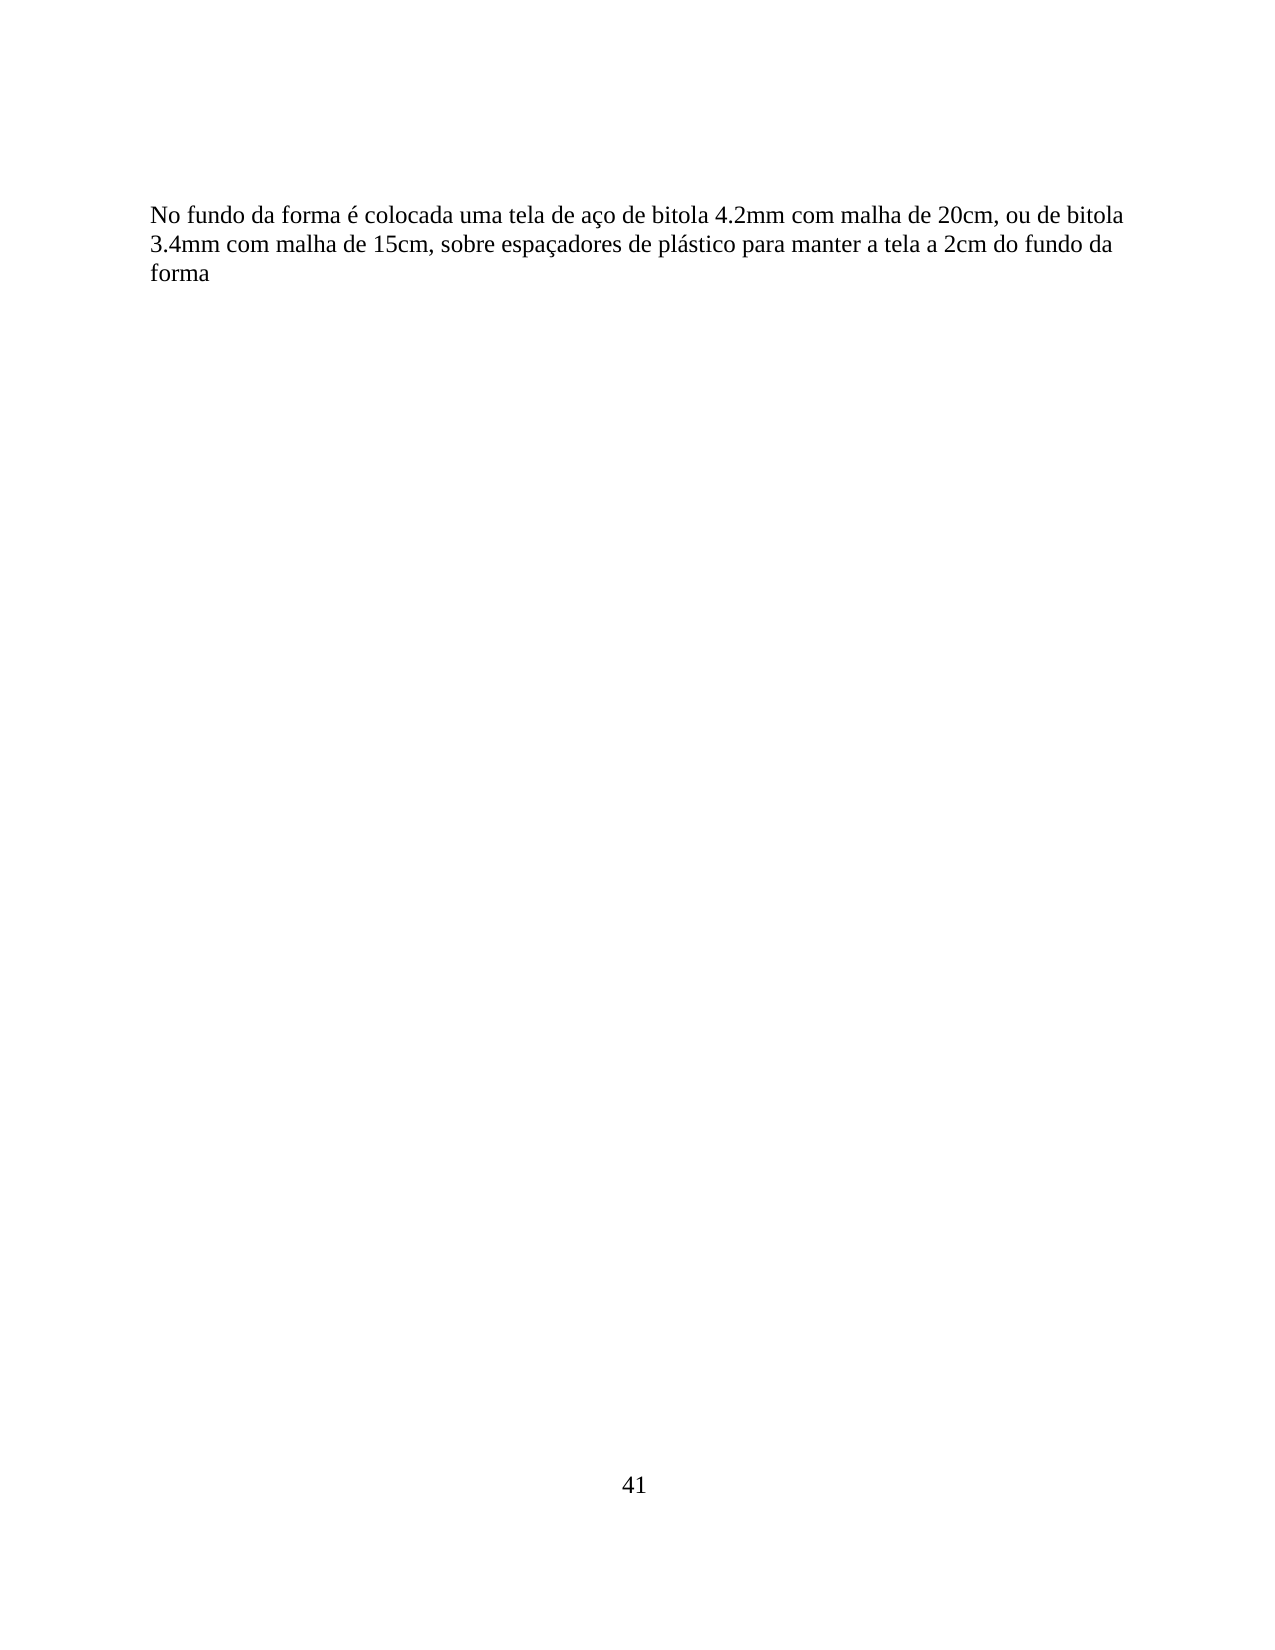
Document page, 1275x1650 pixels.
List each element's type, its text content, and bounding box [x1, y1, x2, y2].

text No fundo da forma é colocada uma tela de aço de bitola 4.2mm com malha de 20cm, ou de bitola 3.4mm com malha de 15cm, sobre espaçadores de plástico para manter a tela a 2cm do fundo da forma [150, 200, 1125, 286]
